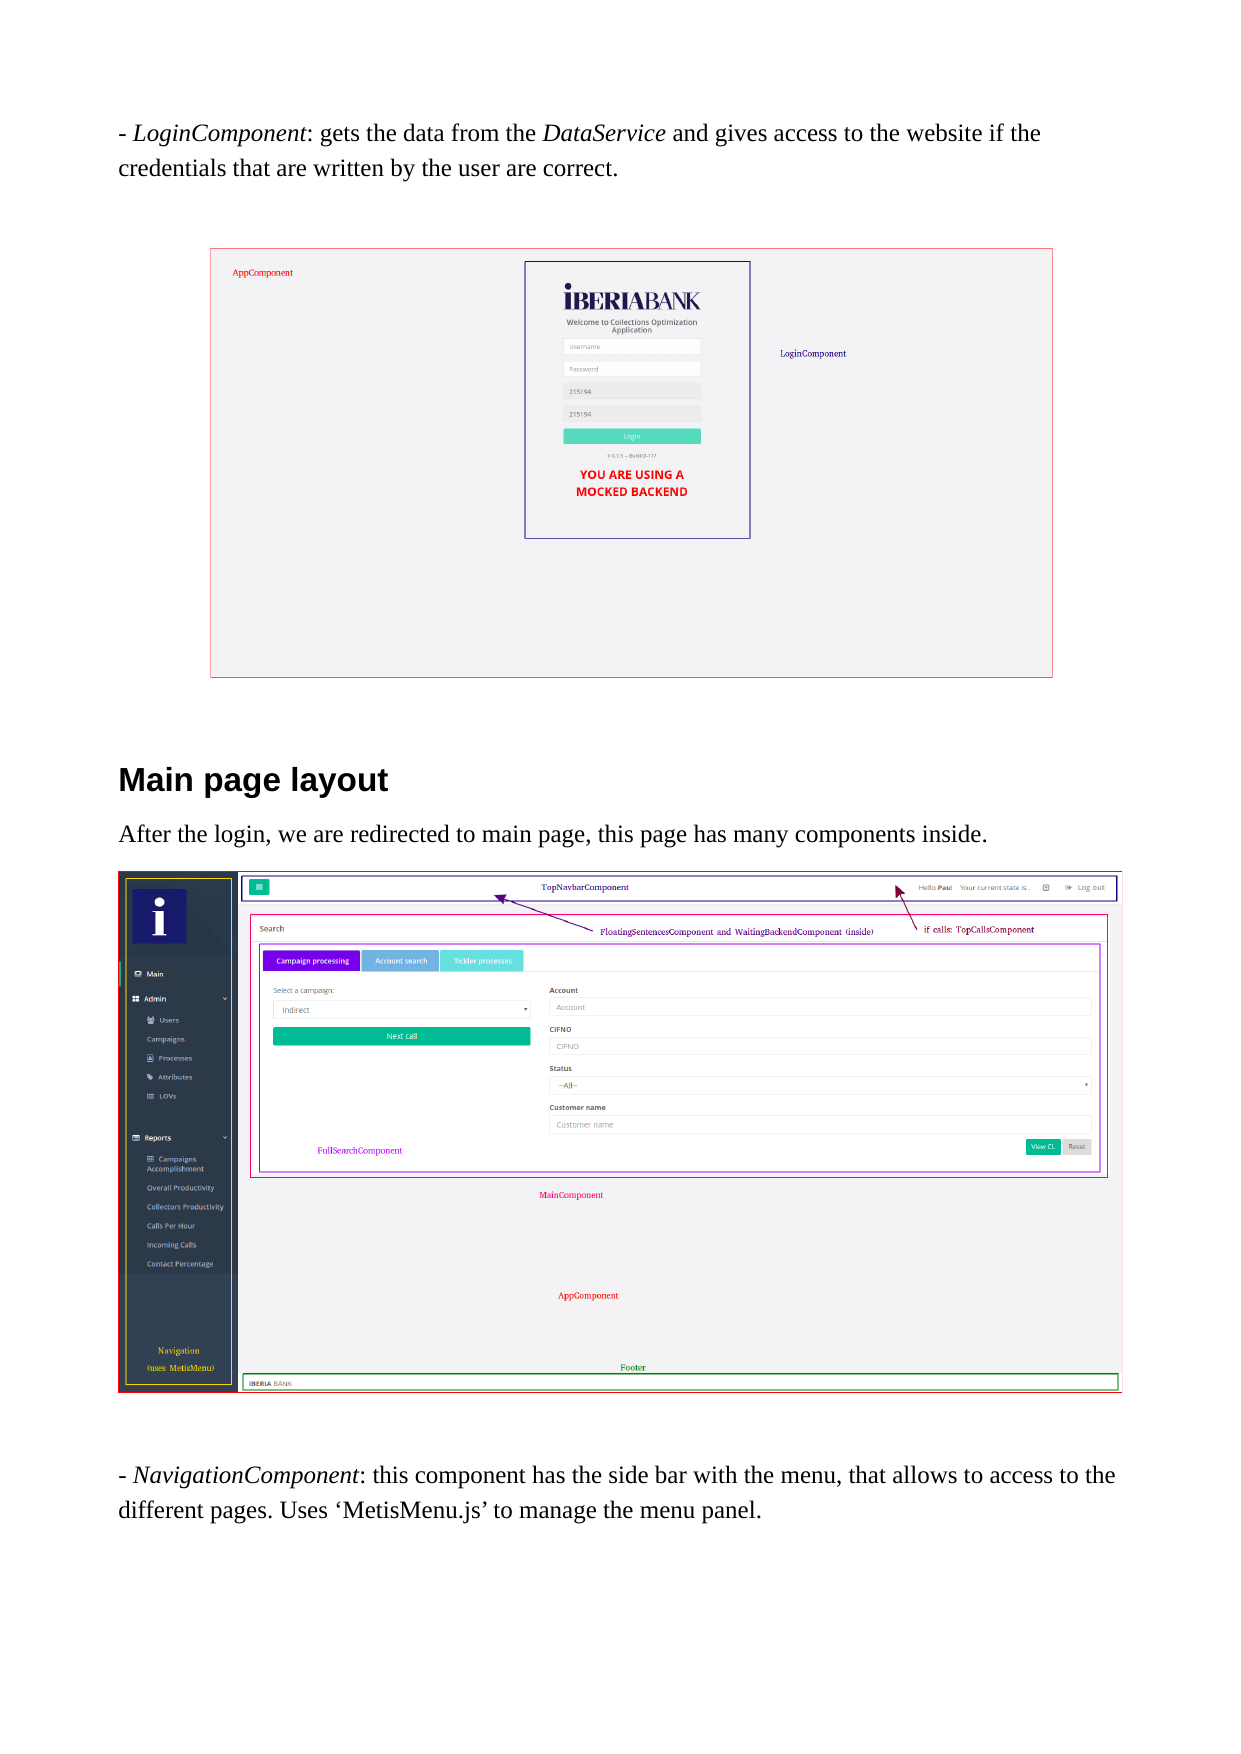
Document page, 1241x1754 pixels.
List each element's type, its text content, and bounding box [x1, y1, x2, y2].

picture [210, 248, 1053, 678]
picture [118, 871, 1123, 1393]
subtitle Main page layout [118, 760, 1122, 799]
text - NavigationComponent: this component has the side bar with the menu, that allows to access to the different pages. Uses ‘MetisMenu.js’ to manage the menu panel. [118, 1461, 1122, 1524]
text - LoginComponent: gets the data from the DataService and gives access to the website if the credentials that are written by the user are correct. [118, 118, 1122, 181]
text After the login, we are redirected to main page, this page has many components inside. [118, 811, 1122, 850]
